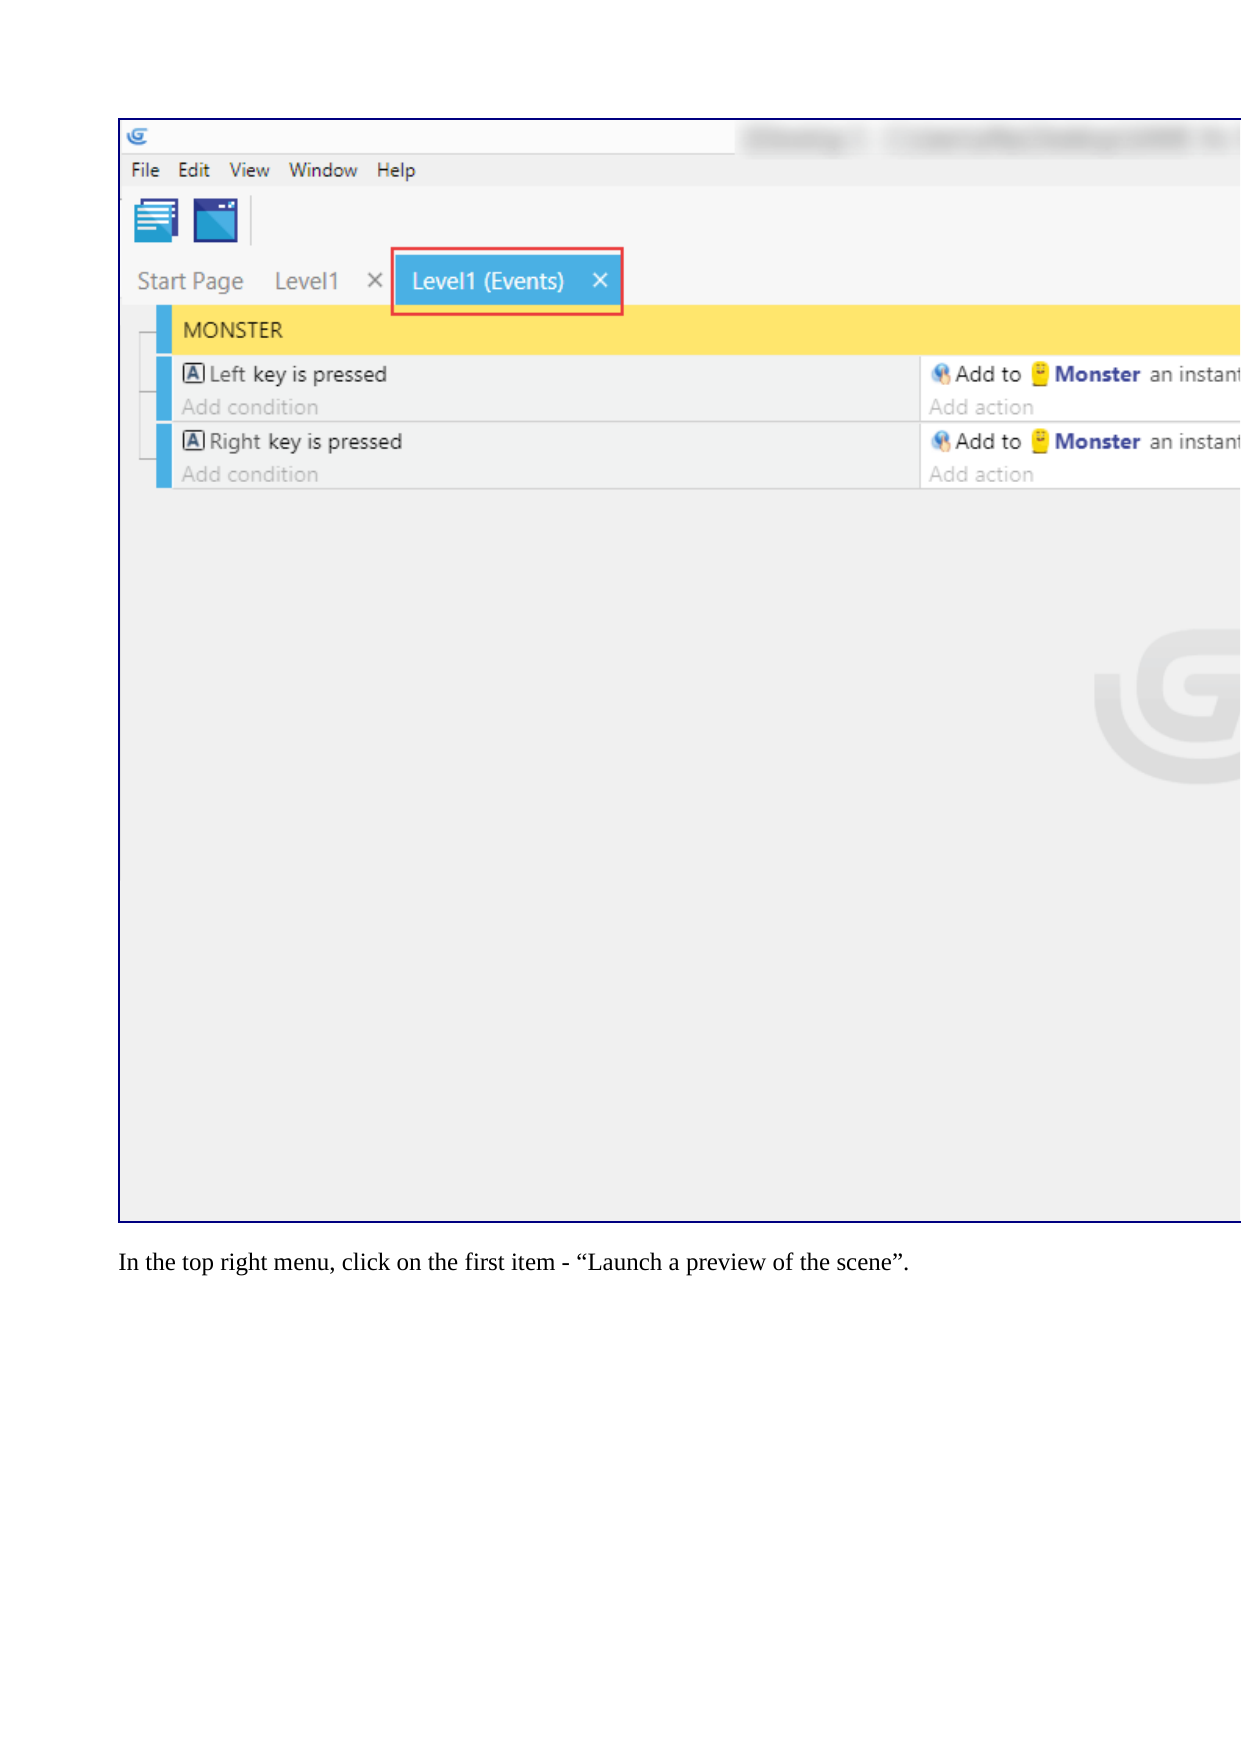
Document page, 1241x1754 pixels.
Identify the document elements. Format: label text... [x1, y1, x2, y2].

text In the top right menu, click on the first item - “Launch a preview of the scene”. [118, 1247, 1122, 1276]
picture [120, 120, 1241, 1221]
